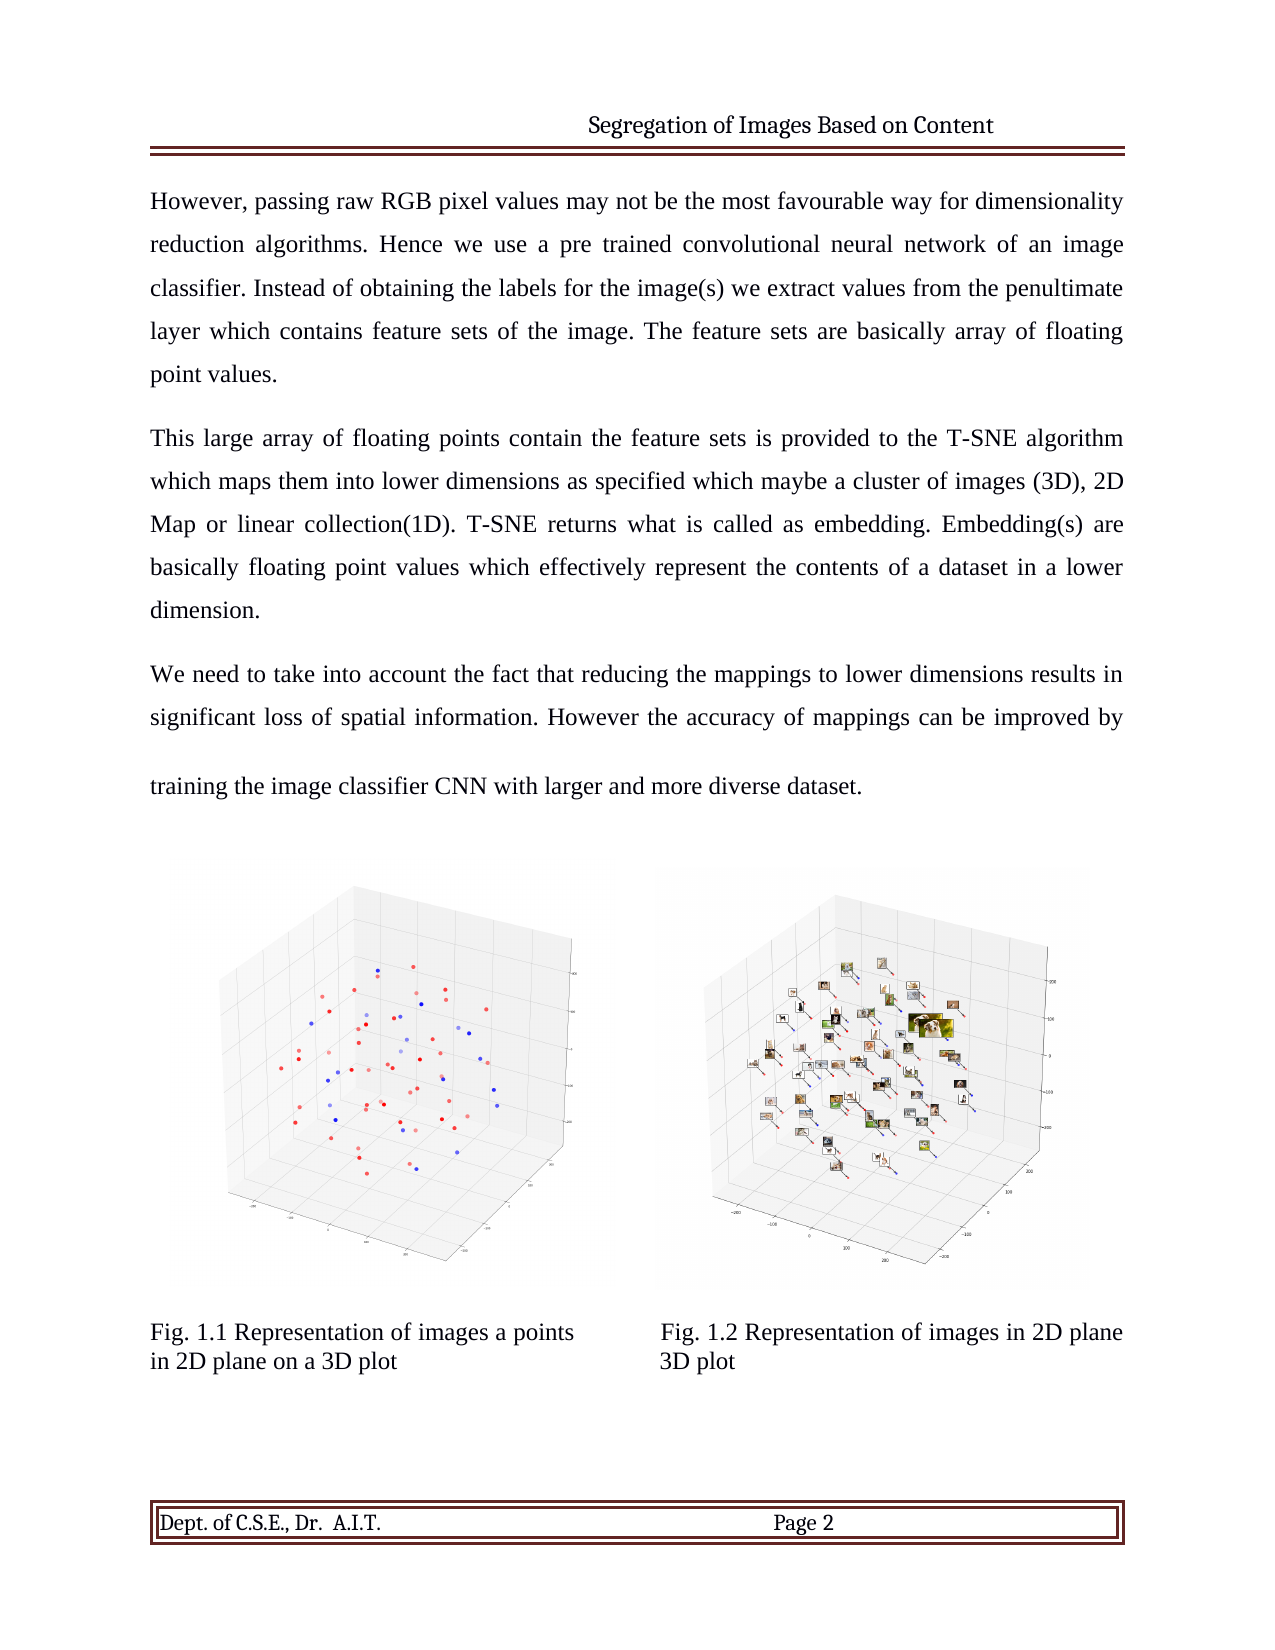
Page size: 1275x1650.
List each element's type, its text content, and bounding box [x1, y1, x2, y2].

picture [166, 855, 618, 1290]
text However, passing raw RGB pixel values may not be the most favourable way for dimensionality reduction algorithms. Hence we use a pre trained convolutional neural network of an image classifier. Instead of obtaining the labels for the image(s) we extract values from the penultimate layer which contains feature sets of the image. The feature sets are basically array of floating point values. [150, 186, 1125, 388]
text Fig. 1.1 Representation of images a points Fig. 1.2 Representation of images in 2D plane in 2D plane on a 3D plot 3D plot [150, 886, 1125, 1375]
picture [643, 863, 1096, 1299]
text This large array of floating points contain the feature sets is provided to the T-SNE algorithm which maps them into lower dimensions as specified which maybe a cluster of images (3D), 2D Map or linear collection(1D). T-SNE returns what is called as embedding. Embedding(s) are basically floating point values which effectively represent the contents of a dataset in a lower dimension. [150, 423, 1125, 624]
text We need to take into account the fact that reducing the mappings to lower dimensions results in significant loss of spatial information. However the accuracy of mappings can be improved by training the image classifier CNN with larger and more diverse dataset. [150, 659, 1125, 803]
